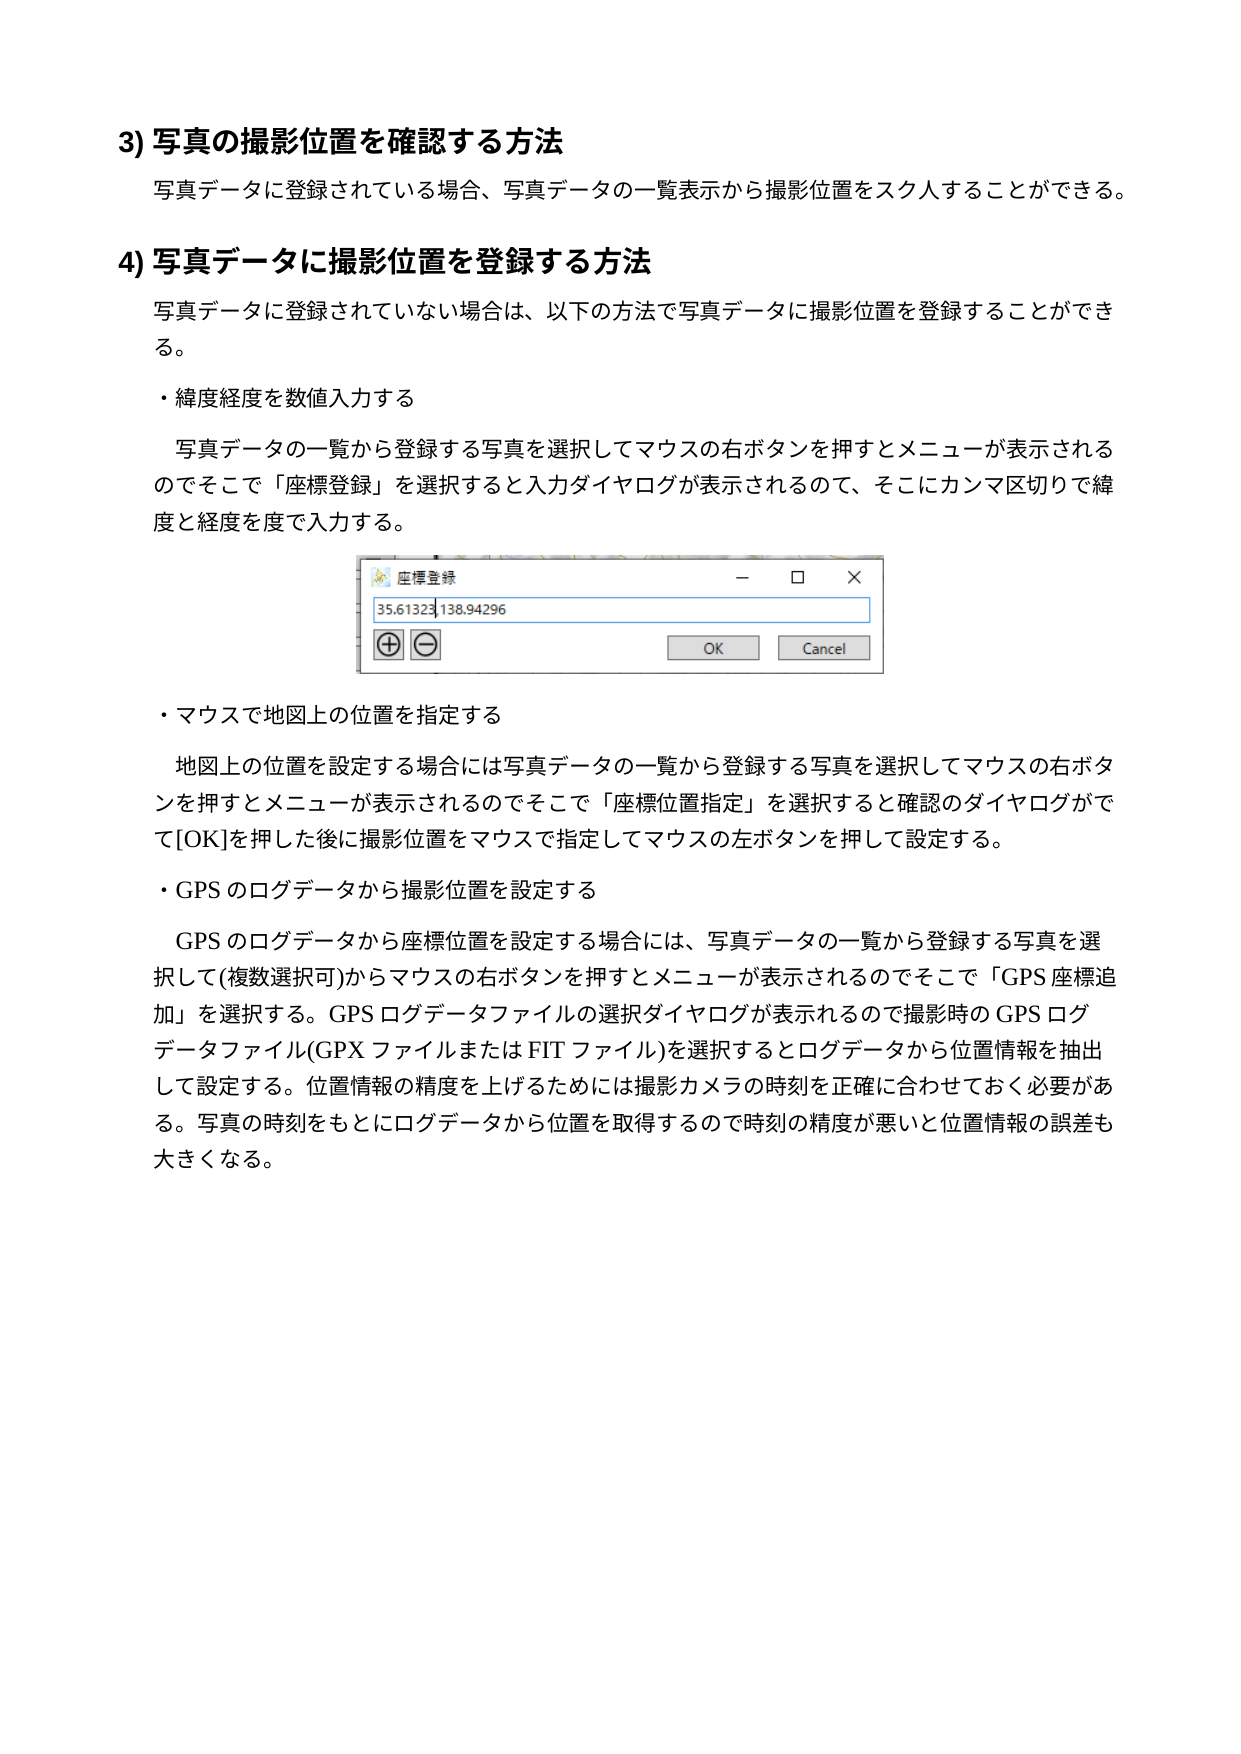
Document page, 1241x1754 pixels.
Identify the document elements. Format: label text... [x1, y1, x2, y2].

picture [356, 555, 884, 674]
text 写真データの一覧から登録する写真を選択してマウスの右ボタンを押すとメニューが表示されるのでそこで「座標登録」を選択すると入力ダイヤログが表示されるのて、そこにカンマ区切りで緯度と経度を度で入力する。 [153, 432, 1122, 536]
subtitle 4) 写真データに撮影位置を登録する方法 [118, 239, 1122, 281]
text ・緯度経度を数値入力する [153, 381, 1122, 413]
text ・マウスで地図上の位置を指定する [153, 698, 1122, 730]
text ・GPSのログデータから撮影位置を設定する [153, 873, 1122, 904]
text 写真データに登録されている場合、写真データの一覧表示から撮影位置をスク人することができる。 [153, 173, 1122, 205]
text 写真データに登録されていない場合は、以下の方法で写真データに撮影位置を登録することができる。 [153, 294, 1122, 362]
text GPSのログデータから座標位置を設定する場合には、写真データの一覧から登録する写真を選択して(複数選択可)からマウスの右ボタンを押すとメニューが表示されるのでそこで「GPS座標追加」を選択する。GPSログデータファイルの選択ダイヤログが表示れるので撮影時のGPSログデータファイル(GPXファイルまたはFITファイル)を選択するとログデータから位置情報を抽出して設定する。位置情報の精度を上げるためには撮影カメラの時刻を正確に合わせておく必要がある。写真の時刻をもとにログデータから位置を取得するので時刻の精度が悪いと位置情報の誤差も大きくなる。 [153, 924, 1122, 1174]
text 地図上の位置を設定する場合には写真データの一覧から登録する写真を選択してマウスの右ボタンを押すとメニューが表示されるのでそこで「座標位置指定」を選択すると確認のダイヤログがでて[OK]を押した後に撮影位置をマウスで指定してマウスの左ボタンを押して設定する。 [153, 749, 1122, 854]
subtitle 3) 写真の撮影位置を確認する方法 [118, 118, 1122, 161]
